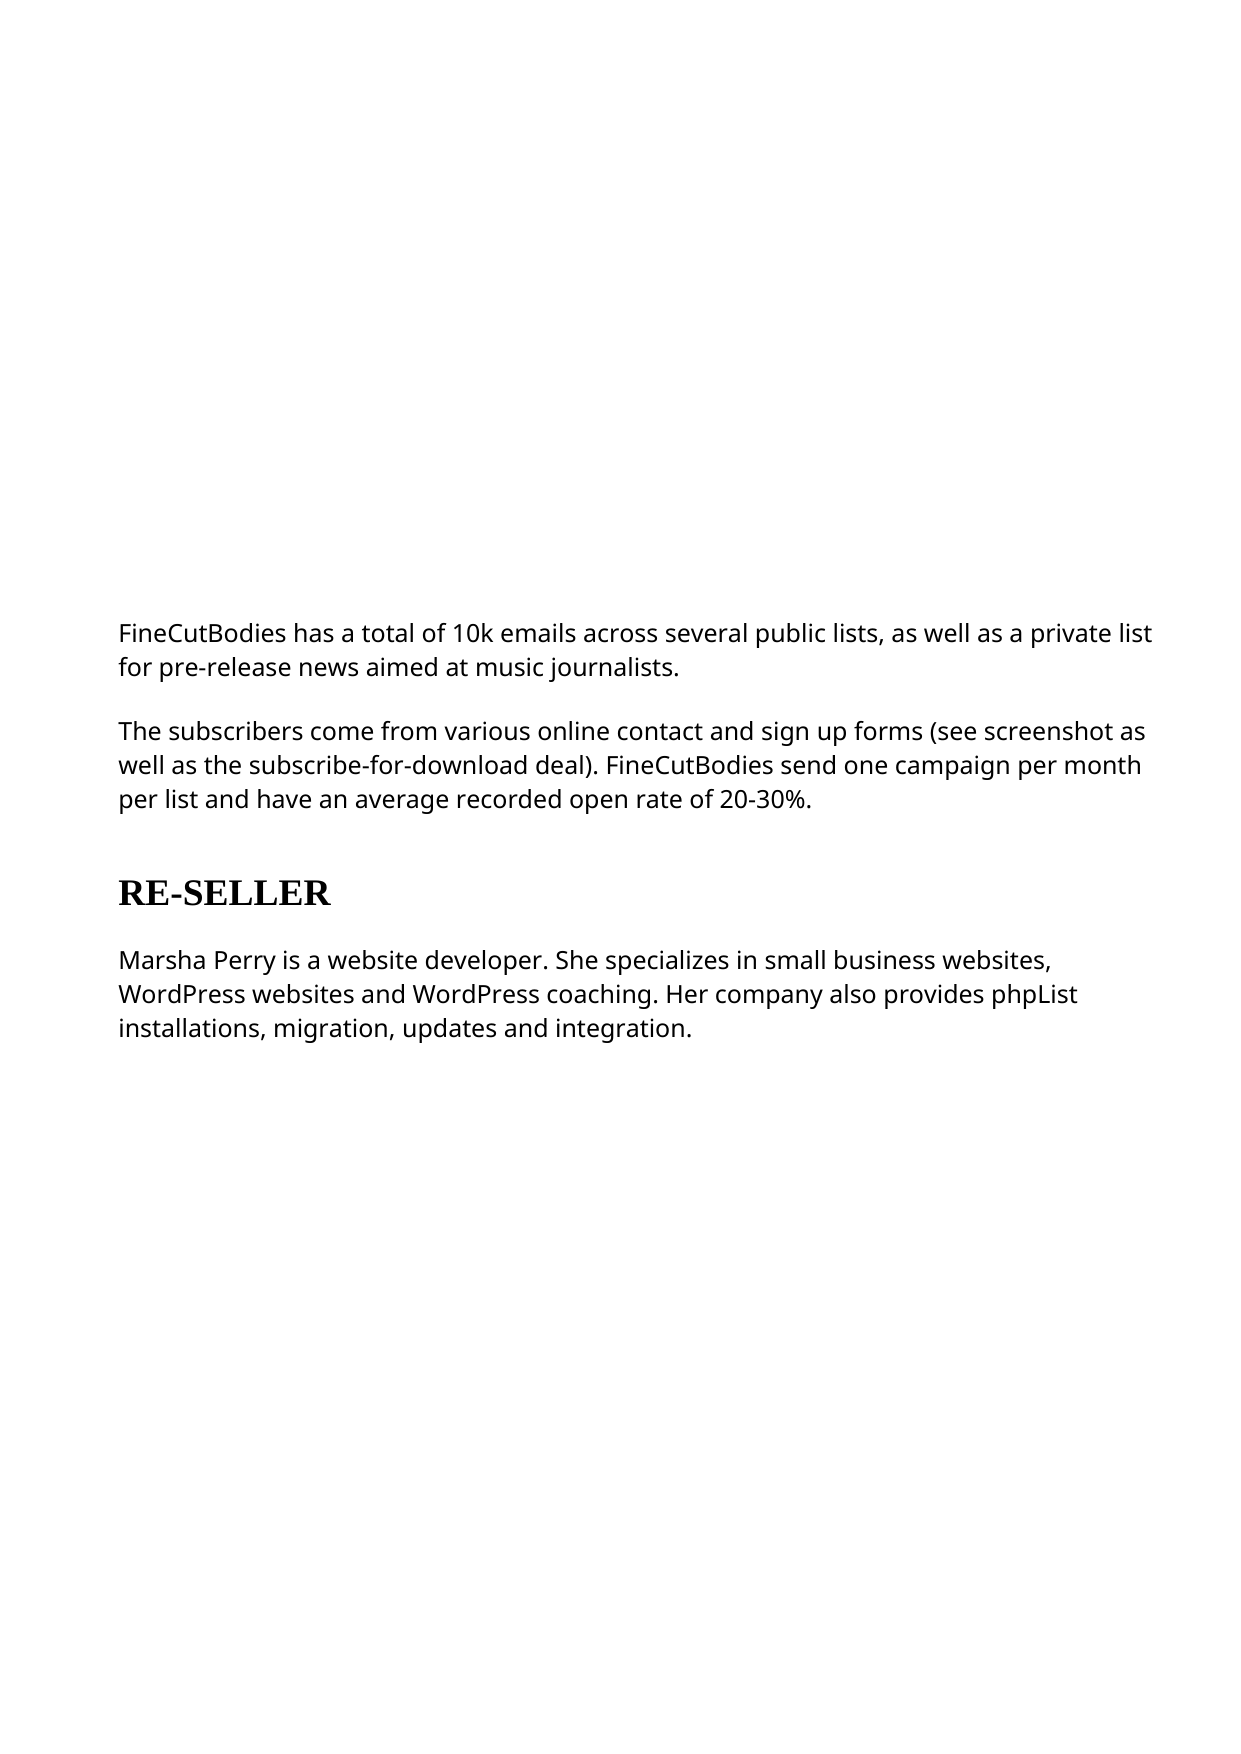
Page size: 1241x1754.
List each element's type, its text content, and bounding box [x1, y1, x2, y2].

text The subscribers come from various online contact and sign up forms (see screenshot as well as the subscribe-for-download deal). FineCutBodies send one campaign per month per list and have an average recorded open rate of 20-30%. [118, 714, 1181, 816]
subtitle Re-seller [118, 870, 1181, 913]
text Marsha Perry is a website developer. She specializes in small business websites, WordPress websites and WordPress coaching. Her company also provides phpList installations, migration, updates and integration. [118, 943, 1181, 1045]
text FineCutBodies has a total of 10k emails across several public lists, as well as a private list for pre-release news aimed at music journalists. [118, 59, 1181, 684]
